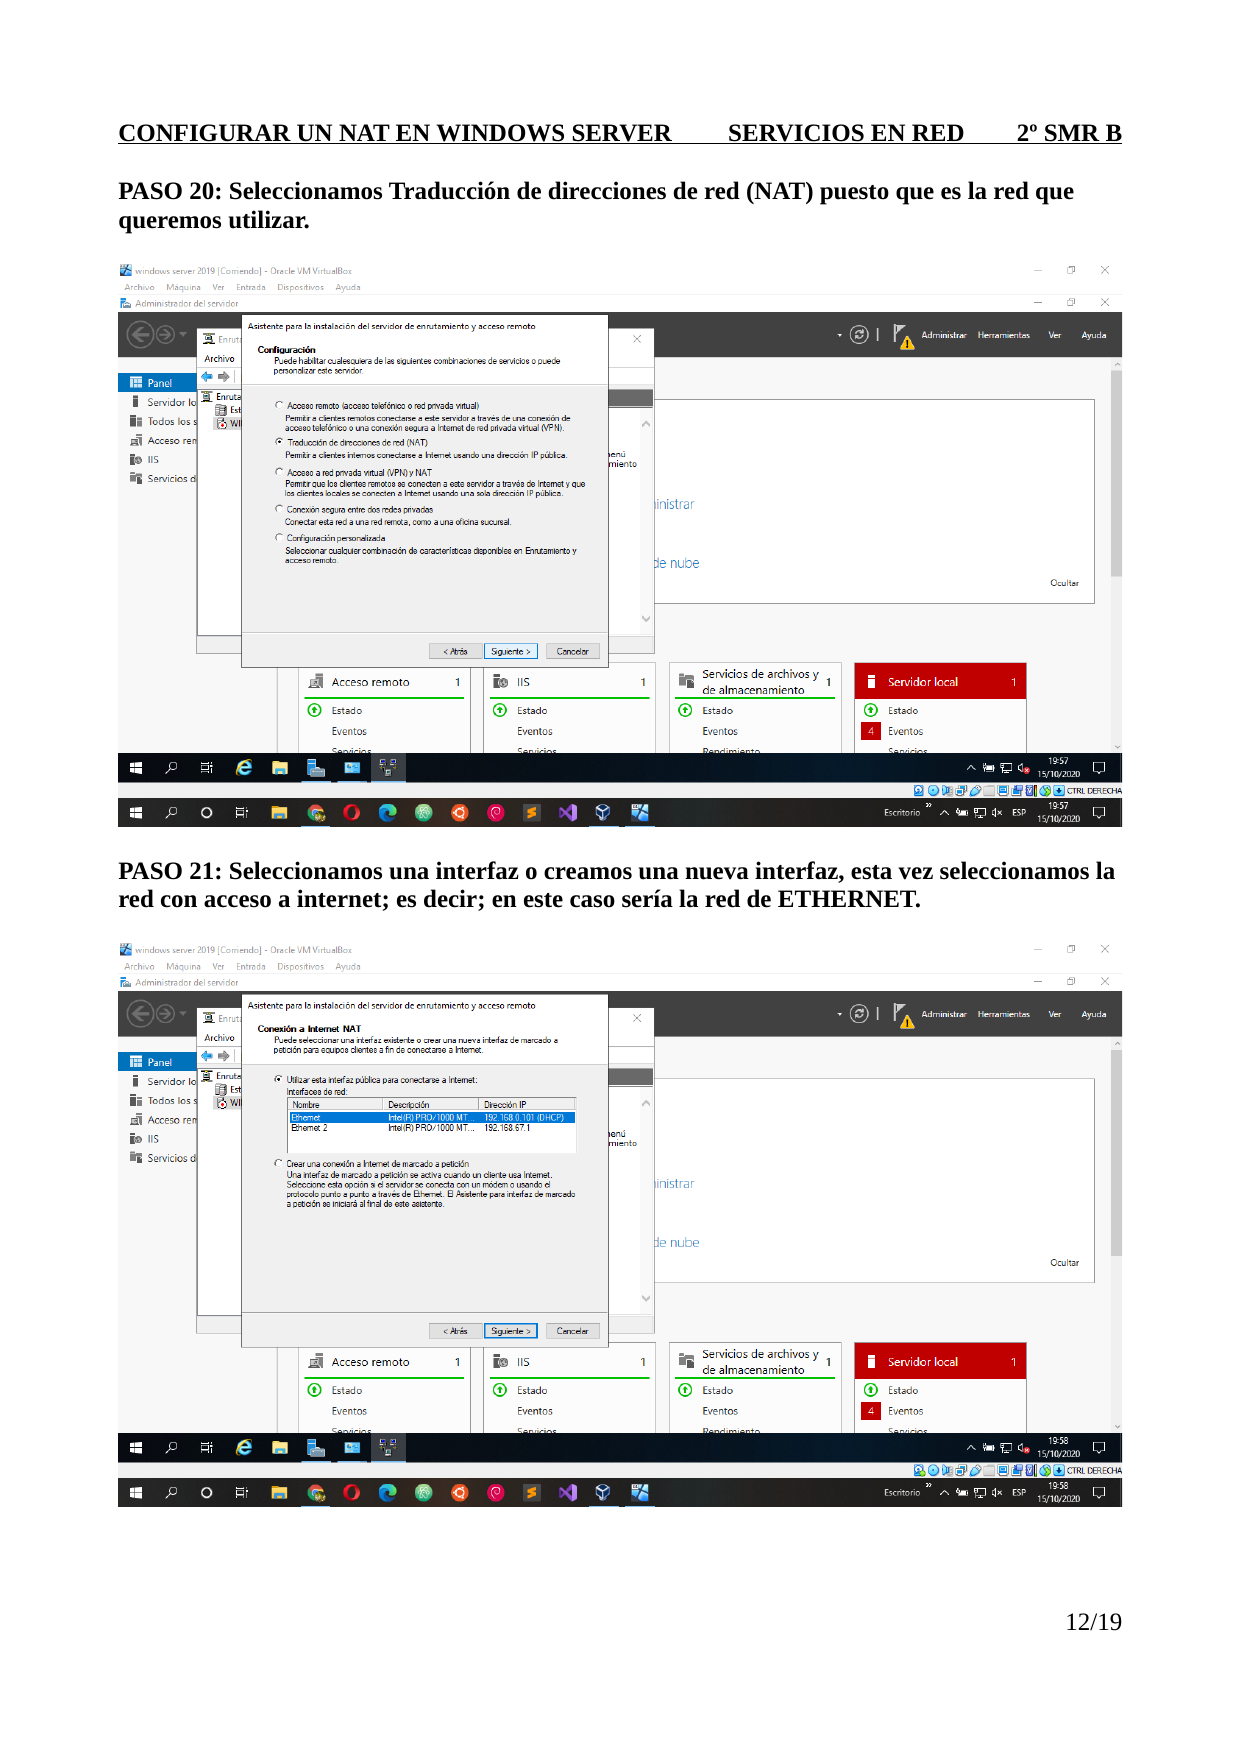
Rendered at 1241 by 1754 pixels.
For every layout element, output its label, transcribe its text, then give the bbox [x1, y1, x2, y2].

text PASO 21: Seleccionamos una interfaz o creamos una nueva interfaz, esta vez seleccionamos la red con acceso a internet; es decir; en este caso sería la red de ETHERNET. [118, 856, 1122, 913]
picture [118, 262, 1123, 827]
picture [118, 942, 1123, 1507]
text PASO 20: Seleccionamos Traducción de direcciones de red (NAT) puesto que es la red que queremos utilizar. [118, 176, 1122, 234]
